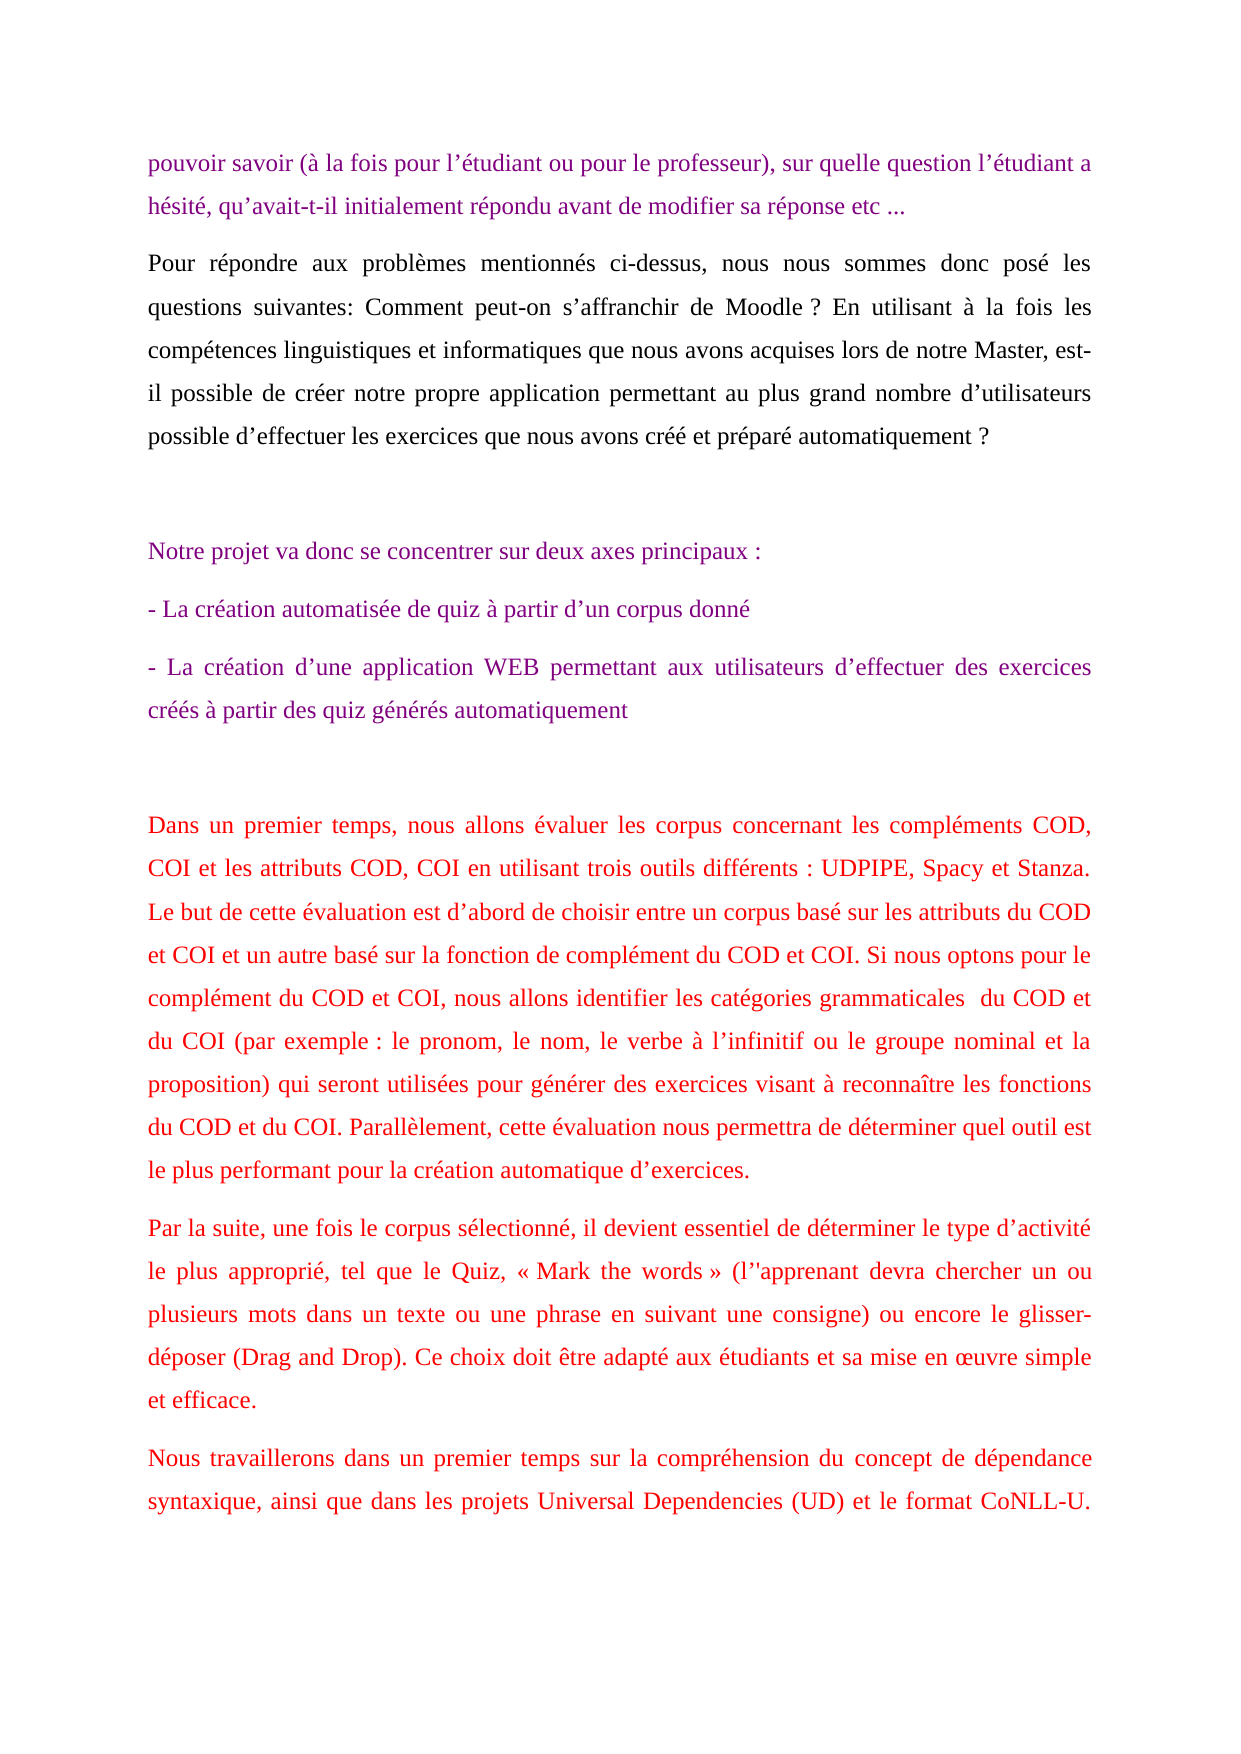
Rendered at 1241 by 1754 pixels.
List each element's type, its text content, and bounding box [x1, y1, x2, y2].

text Pour répondre aux problèmes mentionnés ci-dessus, nous nous sommes donc posé les questions suivantes: Comment peut-on s’affranchir de Moodle ? En utilisant à la fois les compétences linguistiques et informatiques que nous avons acquises lors de notre Master, est-il possible de créer notre propre application permettant au plus grand nombre d’utilisateurs possible d’effectuer les exercices que nous avons créé et préparé automatiquement ? [148, 248, 1092, 450]
text - La création d’une application WEB permettant aux utilisateurs d’effectuer des exercices créés à partir des quiz générés automatiquement [148, 652, 1092, 724]
text pouvoir savoir (à la fois pour l’étudiant ou pour le professeur), sur quelle question l’étudiant a hésité, qu’avait-t-il initialement répondu avant de modifier sa réponse etc ... [148, 148, 1092, 219]
text - La création automatisée de quiz à partir d’un corpus donné [148, 594, 1092, 623]
text Dans un premier temps, nous allons évaluer les corpus concernant les compléments COD, COI et les attributs COD, COI en utilisant trois outils différents : UDPIPE, Spacy et Stanza. Le but de cette évaluation est d’abord de choisir entre un corpus basé sur les attributs du COD et COI et un autre basé sur la fonction de complément du COD et COI. Si nous optons pour le complément du COD et COI, nous allons identifier les catégories grammaticales du COD et du COI (par exemple : le pronom, le nom, le verbe à l’infinitif ou le groupe nominal et la proposition) qui seront utilisées pour générer des exercices visant à reconnaître les fonctions du COD et du COI. Parallèlement, cette évaluation nous permettra de déterminer quel outil est le plus performant pour la création automatique d’exercices. [148, 810, 1092, 1184]
text Notre projet va donc se concentrer sur deux axes principaux : [148, 536, 1092, 565]
text Par la suite, une fois le corpus sélectionné, il devient essentiel de déterminer le type d’activité le plus approprié, tel que le Quiz, « Mark the words » (l’'apprenant devra chercher un ou plusieurs mots dans un texte ou une phrase en suivant une consigne) ou encore le glisser-déposer (Drag and Drop). Ce choix doit être adapté aux étudiants et sa mise en œuvre simple et efficace. [148, 1213, 1092, 1414]
text Nous travaillerons dans un premier temps sur la compréhension du concept de dépendance syntaxique, ainsi que dans les projets Universal Dependencies (UD) et le format CoNLL-U. [148, 1443, 1092, 1515]
